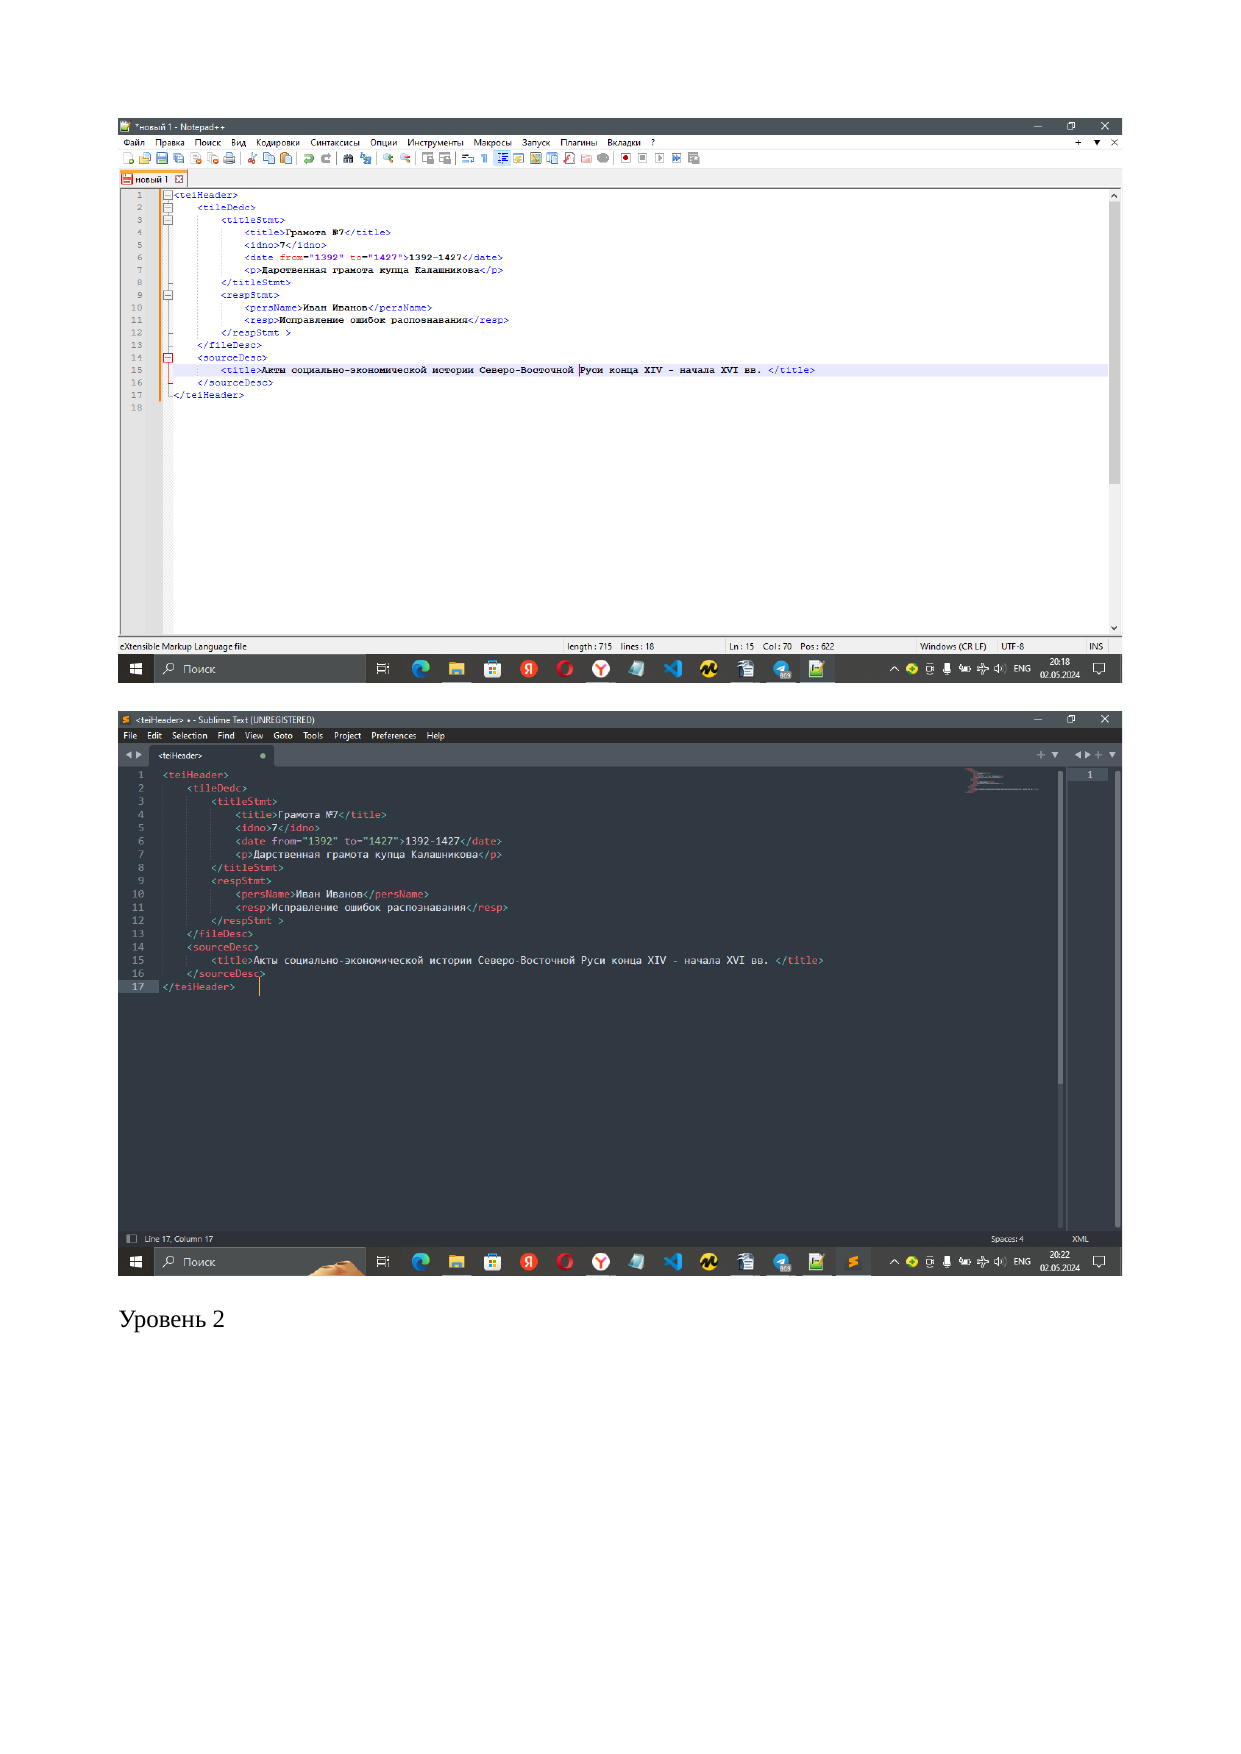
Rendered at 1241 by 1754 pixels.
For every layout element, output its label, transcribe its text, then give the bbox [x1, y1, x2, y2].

picture [118, 118, 1123, 683]
picture [118, 711, 1123, 1276]
text Уровень 2 [118, 1304, 1122, 1333]
